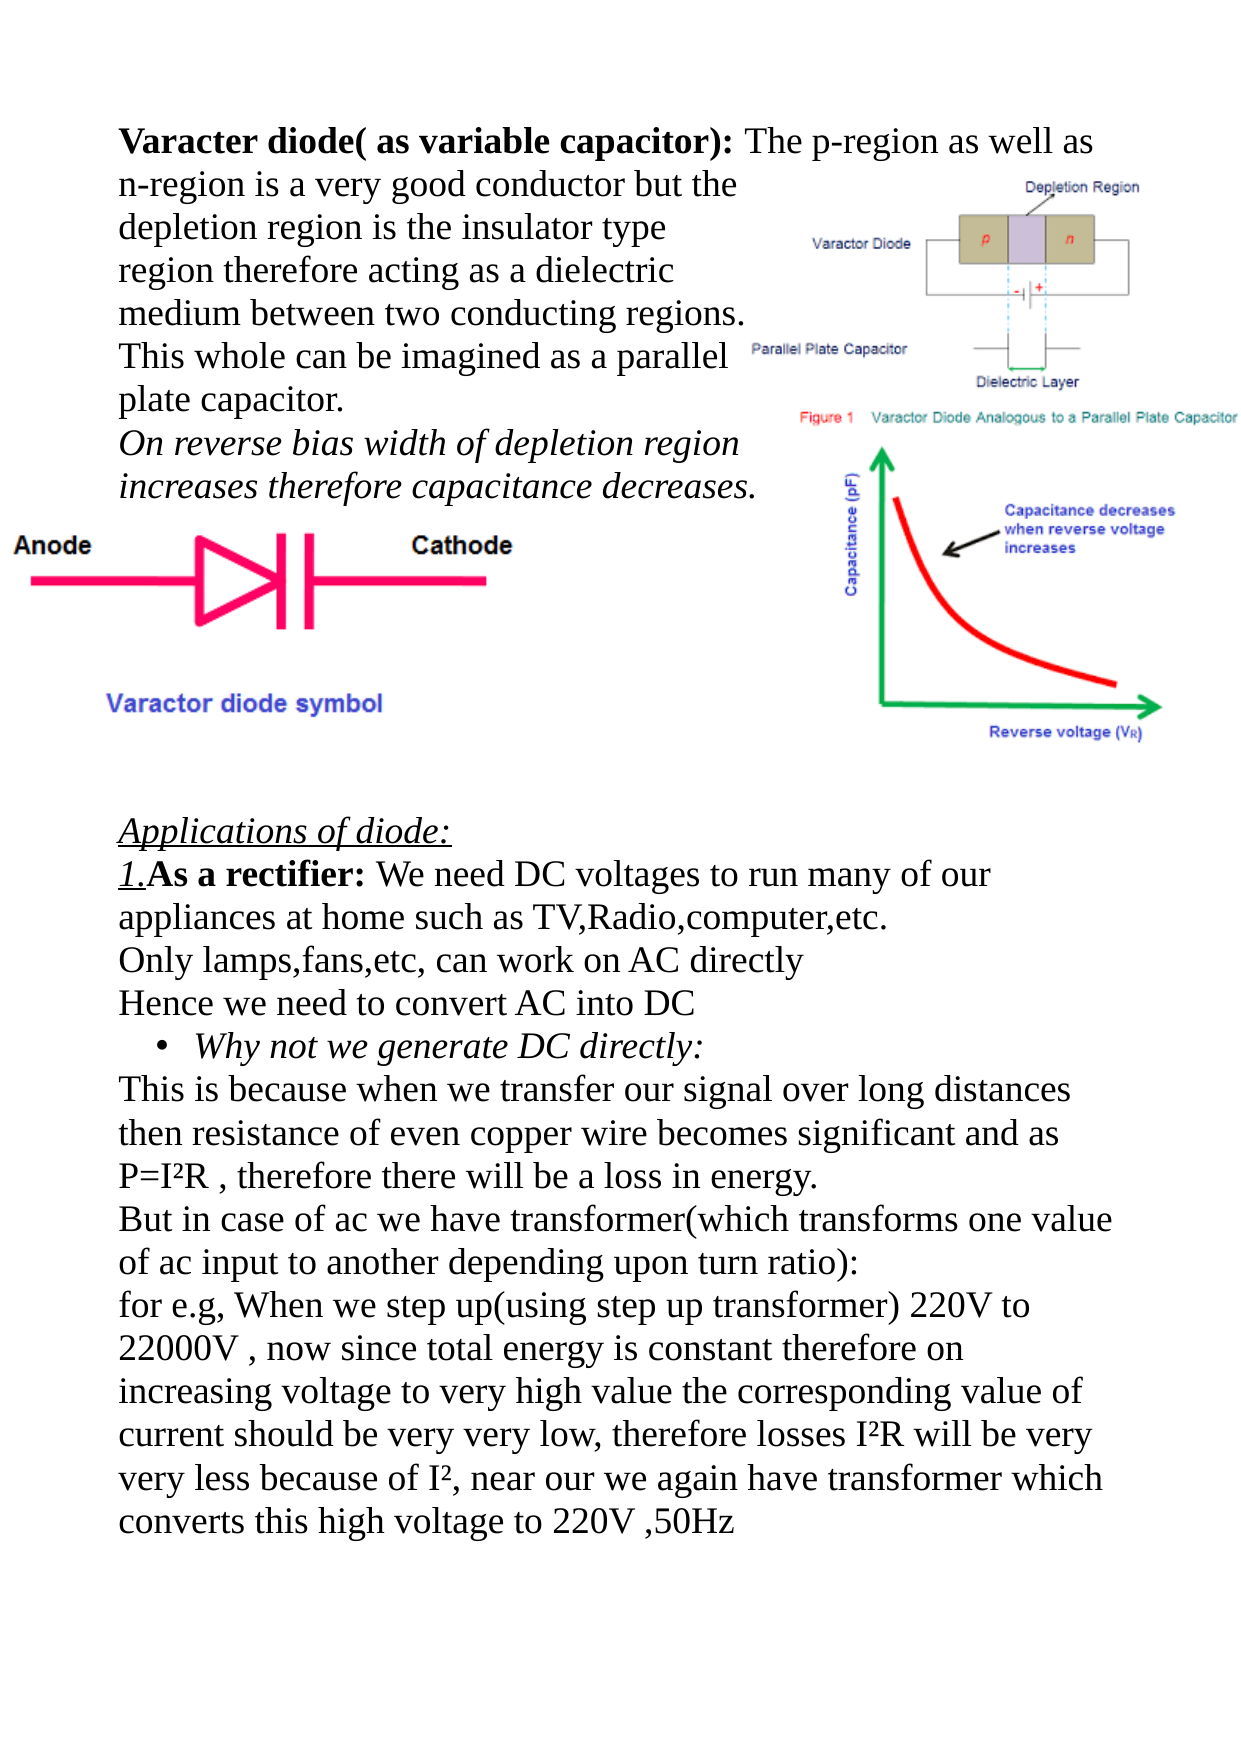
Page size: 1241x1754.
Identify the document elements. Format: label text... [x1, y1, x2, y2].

picture [3, 520, 521, 725]
text plate capacitor. [118, 377, 746, 420]
text Varacter diode( as variable capacitor): The p-region as well as n-region is a very good conductor but the depletion region is the insulator type region therefore acting as a dielectric medium between two conducting regions. [118, 118, 1122, 334]
text But in case of ac we have transformer(which transforms one value of ac input to another depending upon turn ratio): [118, 1196, 1122, 1282]
text This is because when we transfer our signal over long distances then resistance of even copper wire becomes significant and as P=I²R , therefore there will be a loss in energy. [118, 1067, 1122, 1196]
picture [746, 180, 1241, 431]
text Hence we need to convert AC into DC [118, 981, 1122, 1024]
text On reverse bias width of depletion region increases therefore capacitance decreases. [118, 420, 1122, 506]
picture [835, 442, 1189, 753]
text for e.g, When we step up(using step up transformer) 220V to 22000V , now since total energy is constant therefore on increasing voltage to very high value the corresponding value of current should be very very low, therefore losses I²R will be very very less because of I², near our we again have transformer which converts this high voltage to 220V ,50Hz [118, 1282, 1122, 1541]
text Only lamps,fans,etc, can work on AC directly [118, 937, 1122, 981]
list Why not we generate DC directly: [156, 1024, 1122, 1067]
text 1.As a rectifier: We need DC voltages to run many of our appliances at home such as TV,Radio,computer,etc. [118, 851, 1122, 937]
text This whole can be imagined as a parallel [118, 334, 746, 377]
text Applications of diode: [118, 808, 1122, 851]
